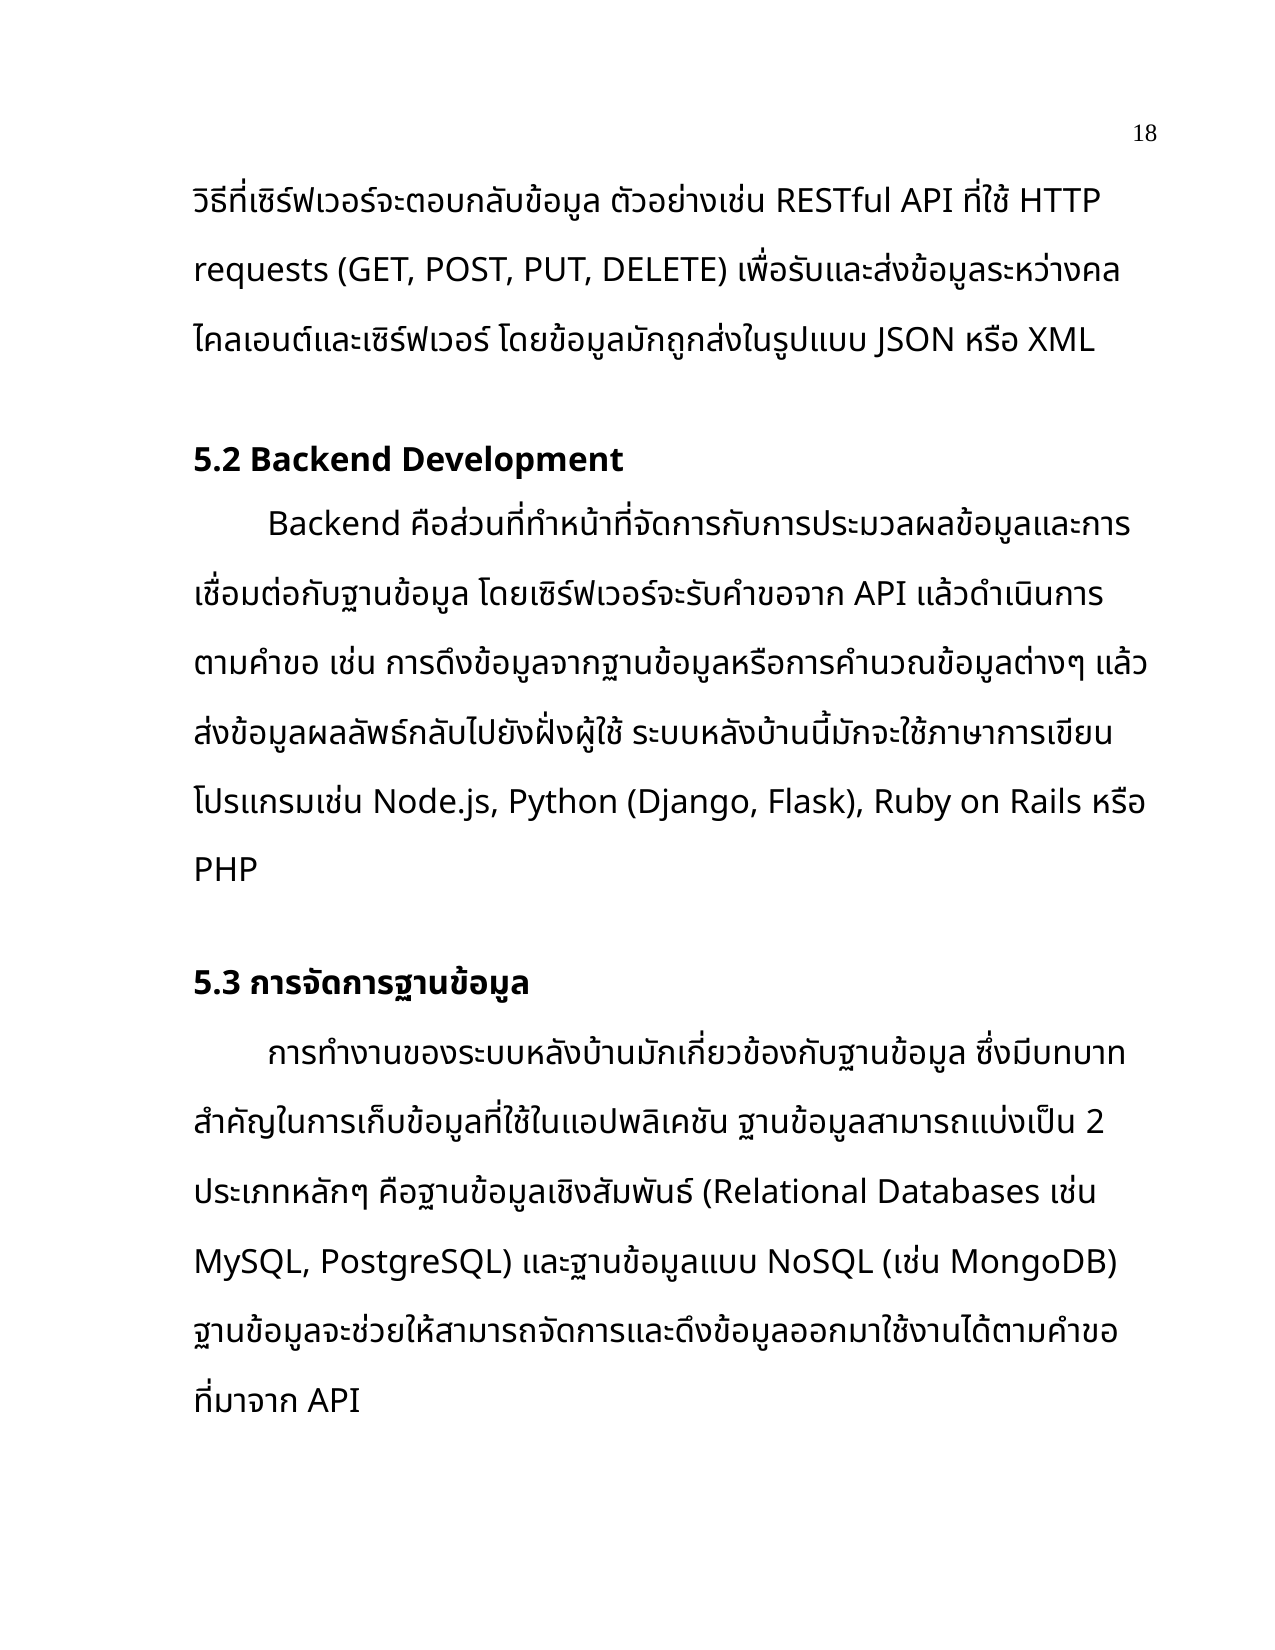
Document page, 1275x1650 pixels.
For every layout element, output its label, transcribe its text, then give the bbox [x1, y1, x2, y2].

text วิธีที่เซิร์ฟเวอร์จะตอบกลับข้อมูล ตัวอย่างเช่น RESTful API ที่ใช้ HTTP requests (GET, POST, PUT, DELETE) เพื่อรับและส่งข้อมูลระหว่างคลไคลเอนต์และเซิร์ฟเวอร์ โดยข้อมูลมักถูกส่งในรูปแบบ JSON หรือ XML [193, 176, 1157, 366]
text 5.2 Backend Development Backend คือส่วนที่ทำหน้าที่จัดการกับการประมวลผลข้อมูลและการเชื่อมต่อกับฐานข้อมูล โดยเซิร์ฟเวอร์จะรับคำขอจาก API แล้วดำเนินการตามคำขอ เช่น การดึงข้อมูลจากฐานข้อมูลหรือการคำนวณข้อมูลต่างๆ แล้วส่งข้อมูลผลลัพธ์กลับไปยังฝั่งผู้ใช้ ระบบหลังบ้านนี้มักจะใช้ภาษาการเขียนโปรแกรมเช่น Node.js, Python (Django, Flask), Ruby on Rails หรือ PHP [193, 436, 1157, 892]
text 5.3 การจัดการฐานข้อมูล การทำงานของระบบหลังบ้านมักเกี่ยวข้องกับฐานข้อมูล ซึ่งมีบทบาทสำคัญในการเก็บข้อมูลที่ใช้ในแอปพลิเคชัน ฐานข้อมูลสามารถแบ่งเป็น 2 ประเภทหลักๆ คือฐานข้อมูลเชิงสัมพันธ์ (Relational Databases เช่น MySQL, PostgreSQL) และฐานข้อมูลแบบ NoSQL (เช่น MongoDB) ฐานข้อมูลจะช่วยให้สามารถจัดการและดึงข้อมูลออกมาใช้งานได้ตามคำขอที่มาจาก API [193, 959, 1157, 1427]
